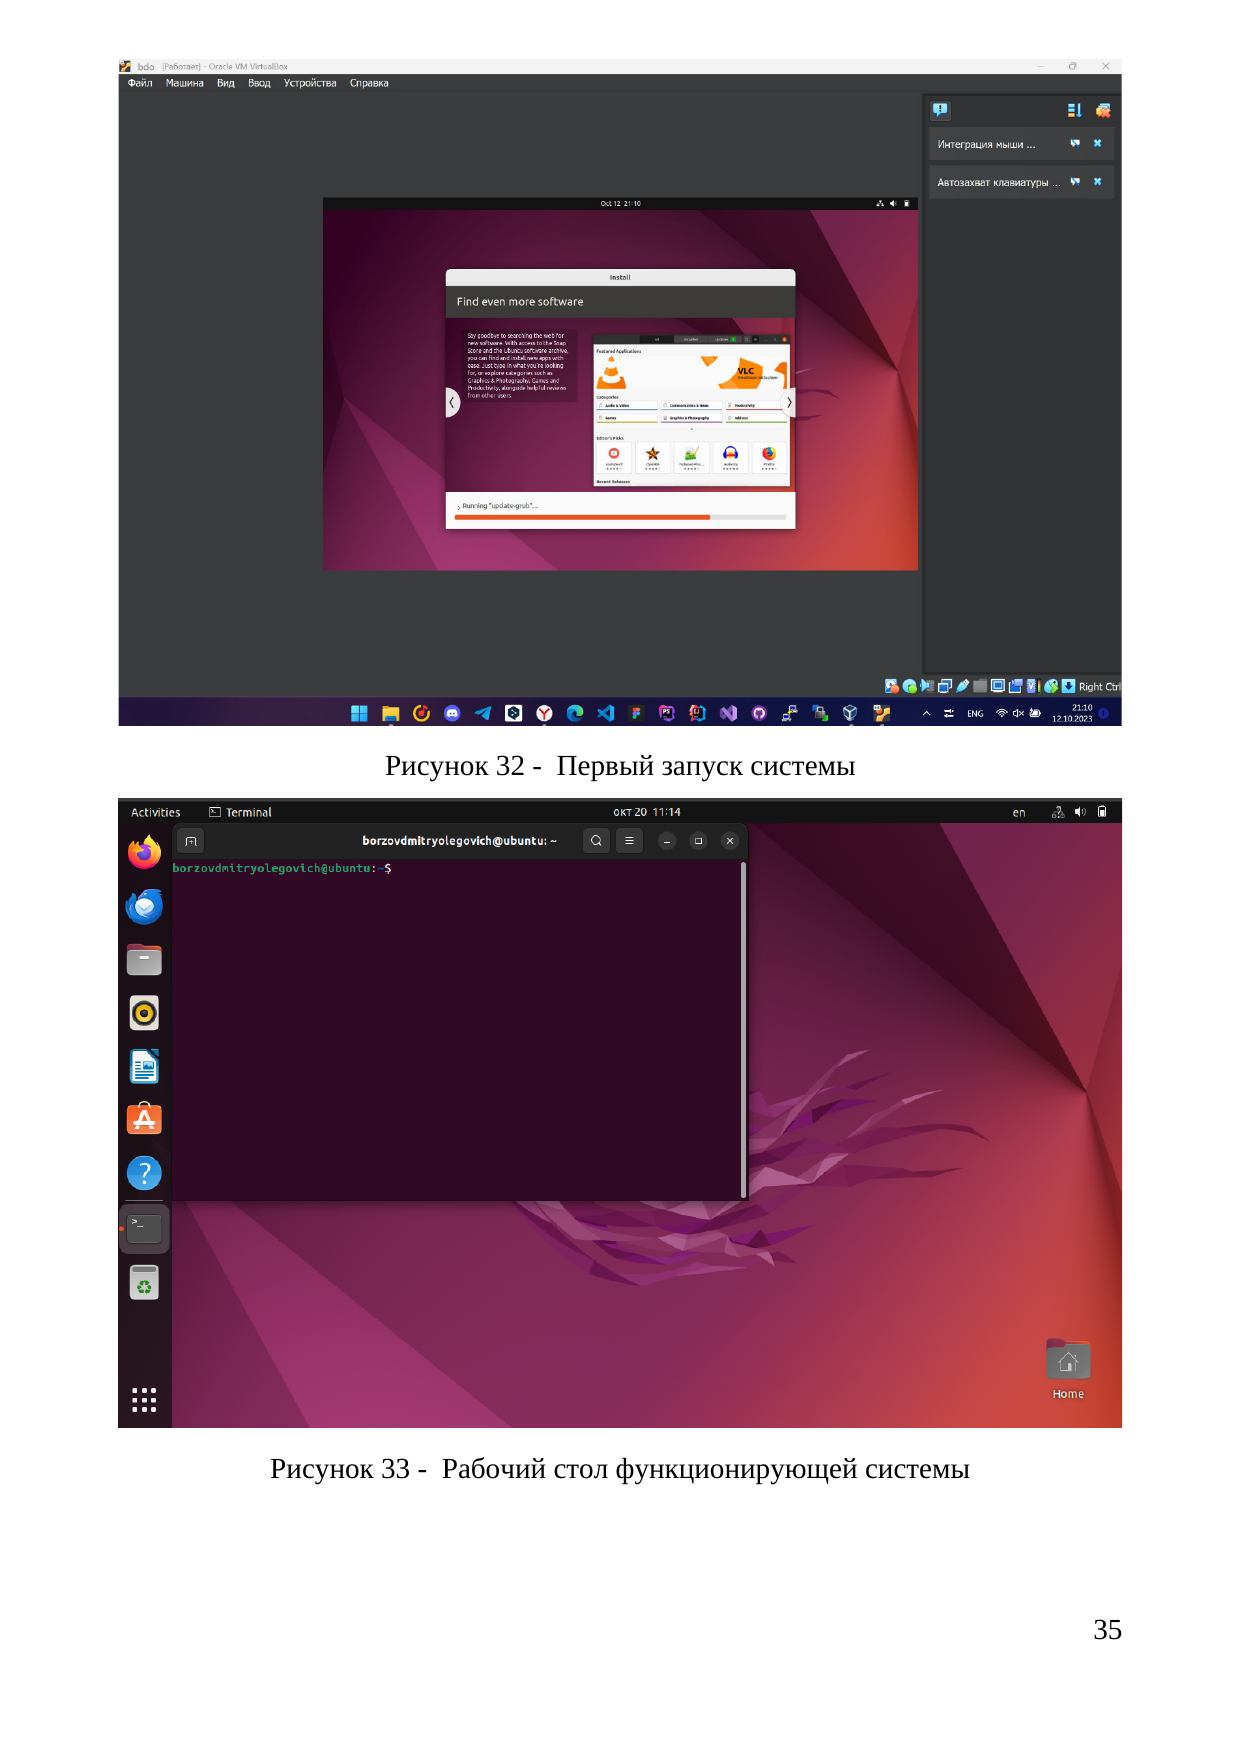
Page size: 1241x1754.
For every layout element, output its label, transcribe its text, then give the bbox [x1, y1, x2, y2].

picture [118, 798, 1123, 1428]
picture [118, 59, 1122, 726]
text Рисунок 33 - Рабочий стол функционирующей системы [118, 1428, 1122, 1484]
text Рисунок 32 - Первый запуск системы [118, 726, 1122, 798]
